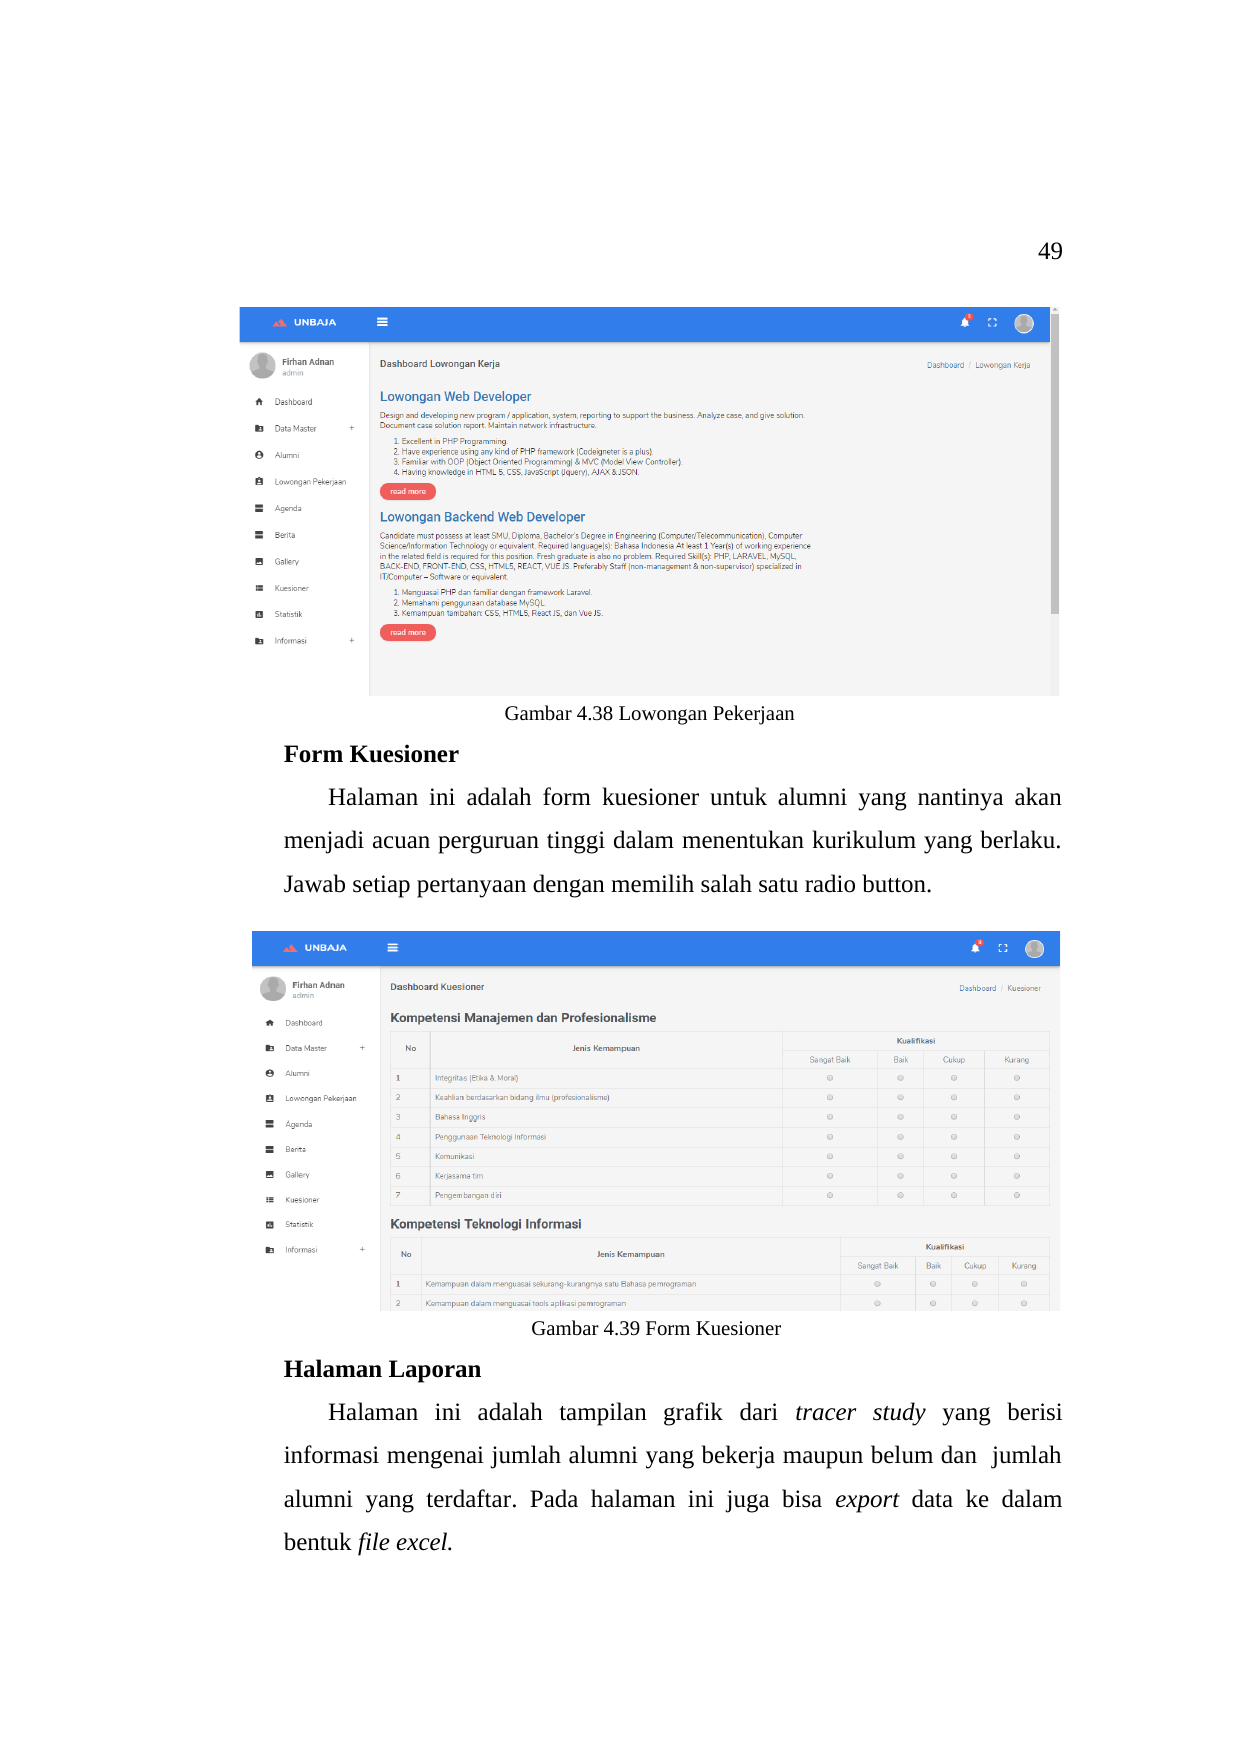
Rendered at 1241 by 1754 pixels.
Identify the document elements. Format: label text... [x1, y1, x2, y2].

text Form Kuesioner [239, 295, 1063, 768]
text Gambar 4.39 Form Kuesioner [252, 1311, 1060, 1340]
picture [239, 307, 1060, 696]
text Halaman Laporan [252, 912, 1063, 1383]
text Halaman ini adalah form kuesioner untuk alumni yang nantinya akan menjadi acuan perguruan tinggi dalam menentukan kurikulum yang berlaku. Jawab setiap pertanyaan dengan memilih salah satu radio button. [283, 782, 1063, 897]
text Halaman ini adalah tampilan grafik dari tracer study yang berisi informasi mengenai jumlah alumni yang bekerja maupun belum dan jumlah alumni yang terdaftar. Pada halaman ini juga bisa export data ke dalam bentuk file excel. [283, 1397, 1063, 1556]
picture [252, 931, 1061, 1311]
text Gambar 4.38 Lowongan Pekerjaan [239, 696, 1059, 725]
